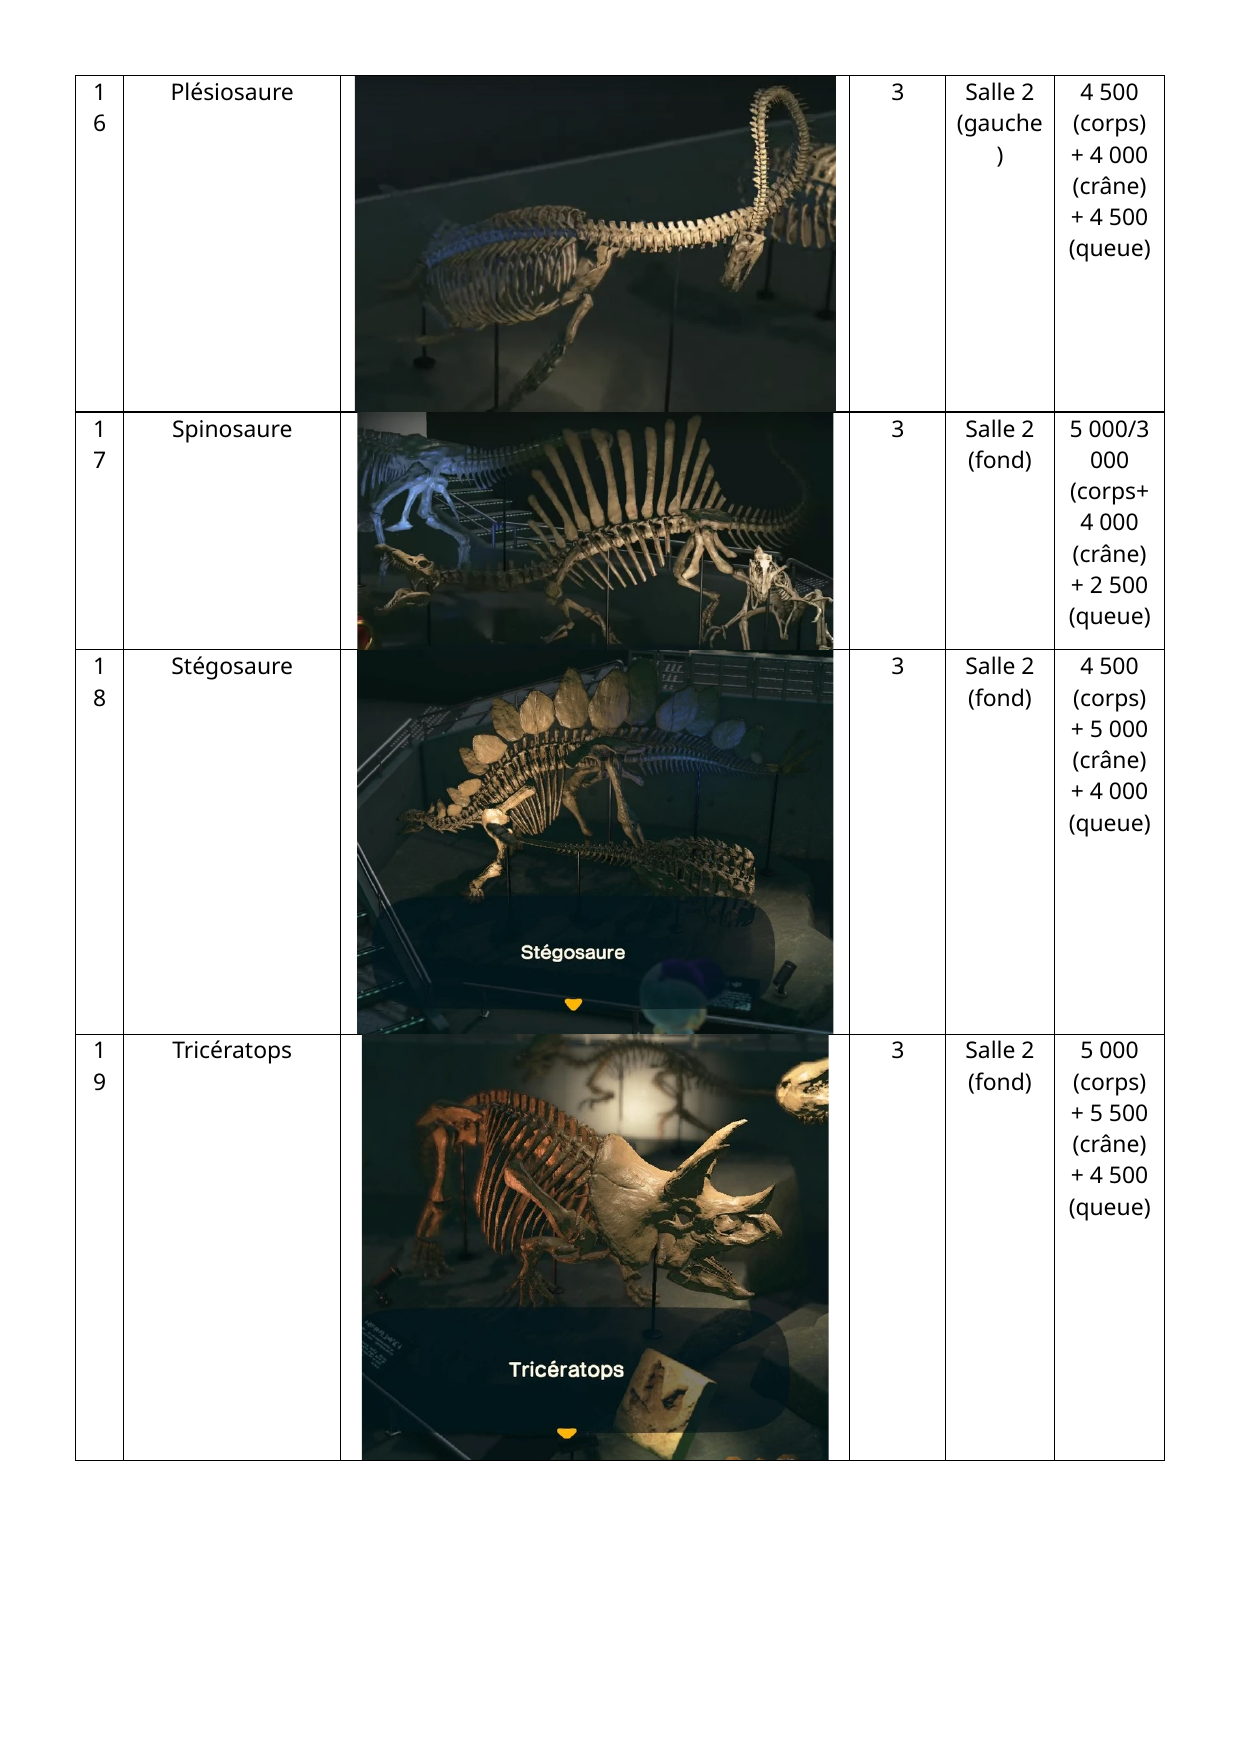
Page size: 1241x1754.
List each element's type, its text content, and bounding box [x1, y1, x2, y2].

table_cell 5 000 (corps) + 5 500 (crâne) + 4 500 (queue) [1055, 1035, 1164, 1460]
table_cell 3 [850, 650, 945, 1033]
table_cell [836, 76, 849, 411]
table_cell [834, 650, 849, 1033]
table_cell 4 500 (corps) + 4 000 (crâne) + 4 500 (queue) [1055, 76, 1164, 411]
table_cell 3 [850, 413, 945, 649]
table_cell [341, 1035, 361, 1460]
table_cell 5 000/3 000 (corps+ 4 000 (crâne) + 2 500 (queue) [1055, 413, 1164, 649]
table_cell [341, 650, 357, 1033]
table_cell Plésiosaure [124, 76, 340, 411]
table_cell Salle 2 (fond) [946, 650, 1054, 1033]
table_cell Spinosaure [124, 413, 340, 649]
table_cell [829, 1035, 849, 1460]
table_cell 17 [76, 413, 123, 649]
table_cell Stégosaure [124, 650, 340, 1033]
table_cell [341, 76, 354, 411]
table_cell 19 [76, 1035, 123, 1460]
table_cell 18 [76, 650, 123, 1033]
table_cell Salle 2 (fond) [946, 1035, 1054, 1460]
table_cell 16 [76, 76, 123, 411]
table_cell 3 [850, 76, 945, 411]
table_cell Salle 2 (fond) [946, 413, 1054, 649]
table_cell Tricératops [124, 1035, 340, 1460]
table_cell 3 [850, 1035, 945, 1460]
table_cell [834, 413, 849, 649]
table_cell Salle 2 (gauche) [946, 76, 1054, 411]
table_cell 4 500 (corps) + 5 000 (crâne) + 4 000 (queue) [1055, 650, 1164, 1033]
table_cell [341, 413, 357, 649]
